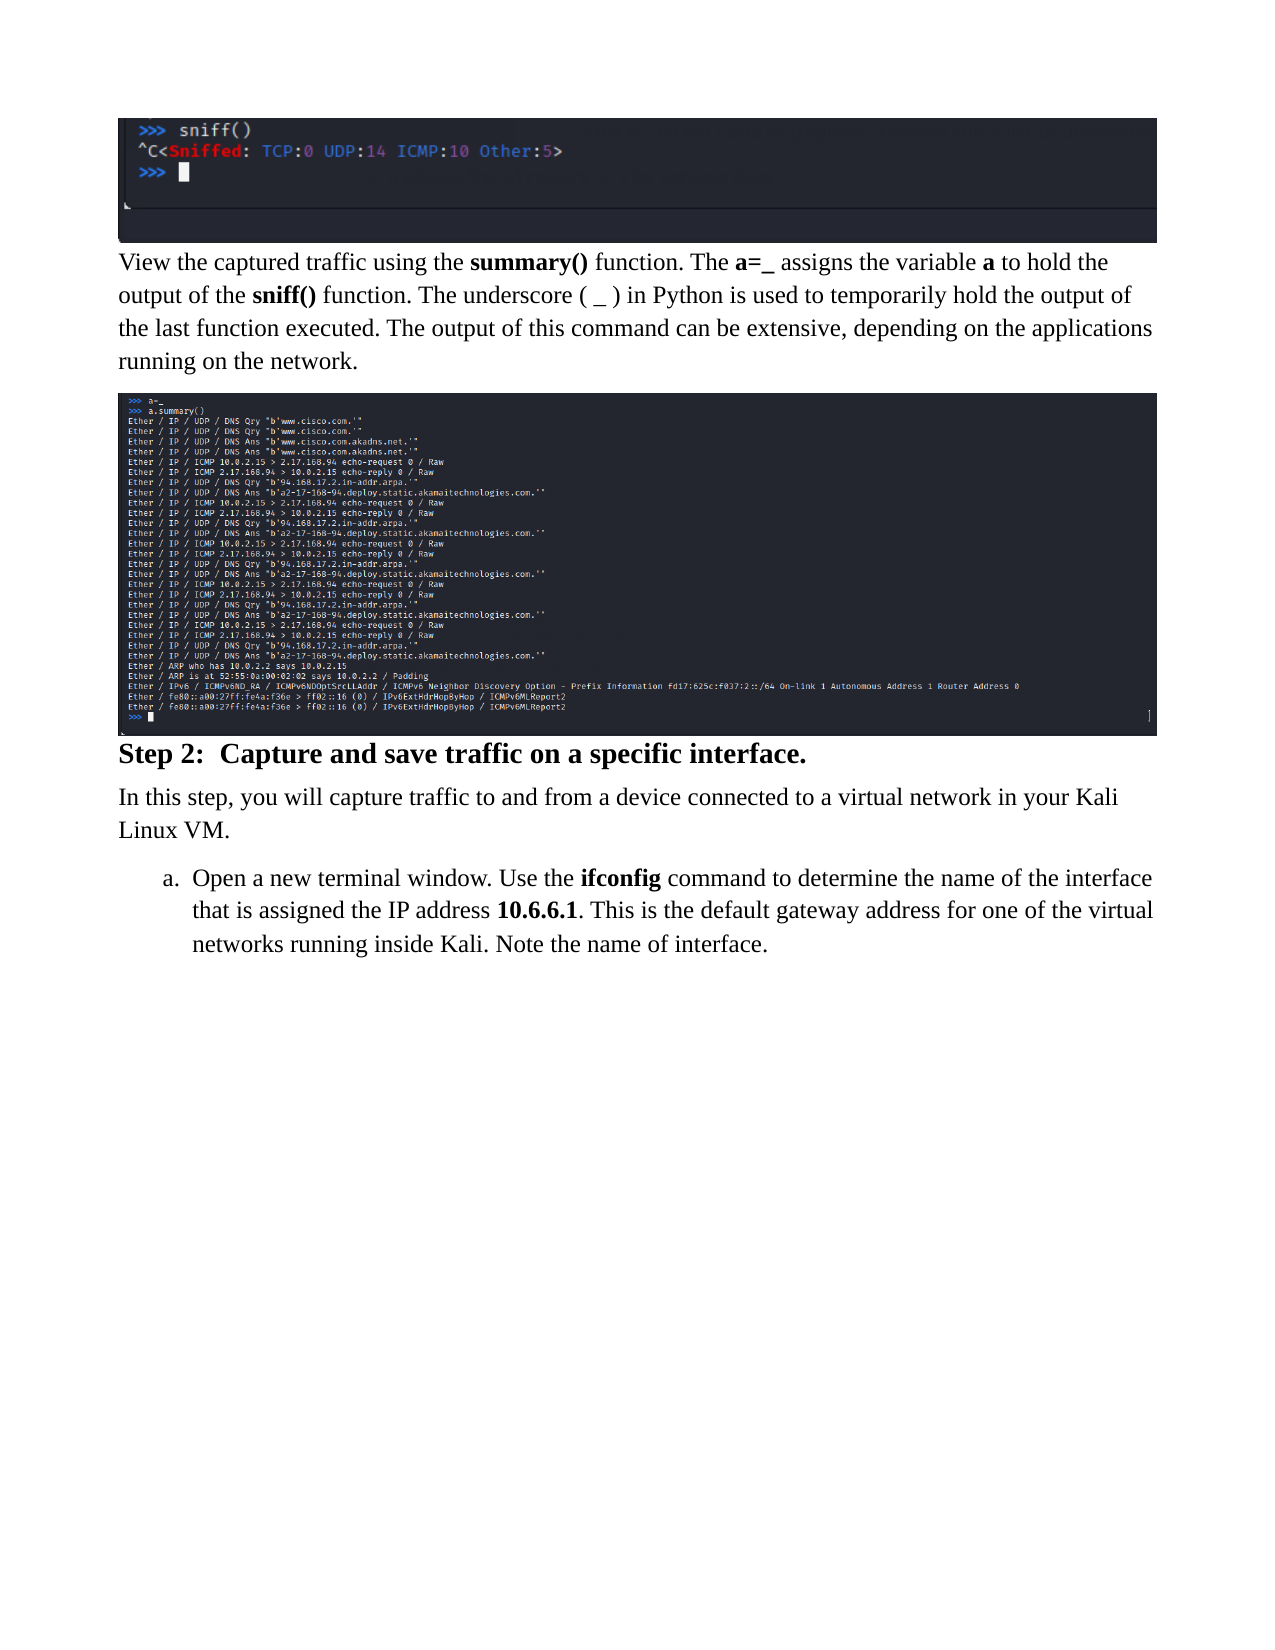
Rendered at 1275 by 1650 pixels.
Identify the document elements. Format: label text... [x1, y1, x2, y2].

list Open a new terminal window. Use the ifconfig command to determine the name of the interface that is assigned the IP address 10.6.6.1. This is the default gateway address for one of the virtual networks running inside Kali. Note the name of interface. [162, 863, 1157, 957]
text In this step, you will capture traffic to and from a device connected to a virtual network in your Kali Linux VM. [118, 782, 1157, 844]
picture [118, 118, 1157, 243]
picture [118, 393, 1157, 736]
subtitle Step 2: Capture and save traffic on a specific interface. [118, 736, 1157, 769]
text View the captured traffic using the summary() function. The a=_ assigns the variable a to hold the output of the sniff() function. The underscore ( _ ) in Python is used to temporarily hold the output of the last function executed. The output of this command can be extensive, depending on the applications running on the network. [118, 243, 1157, 375]
